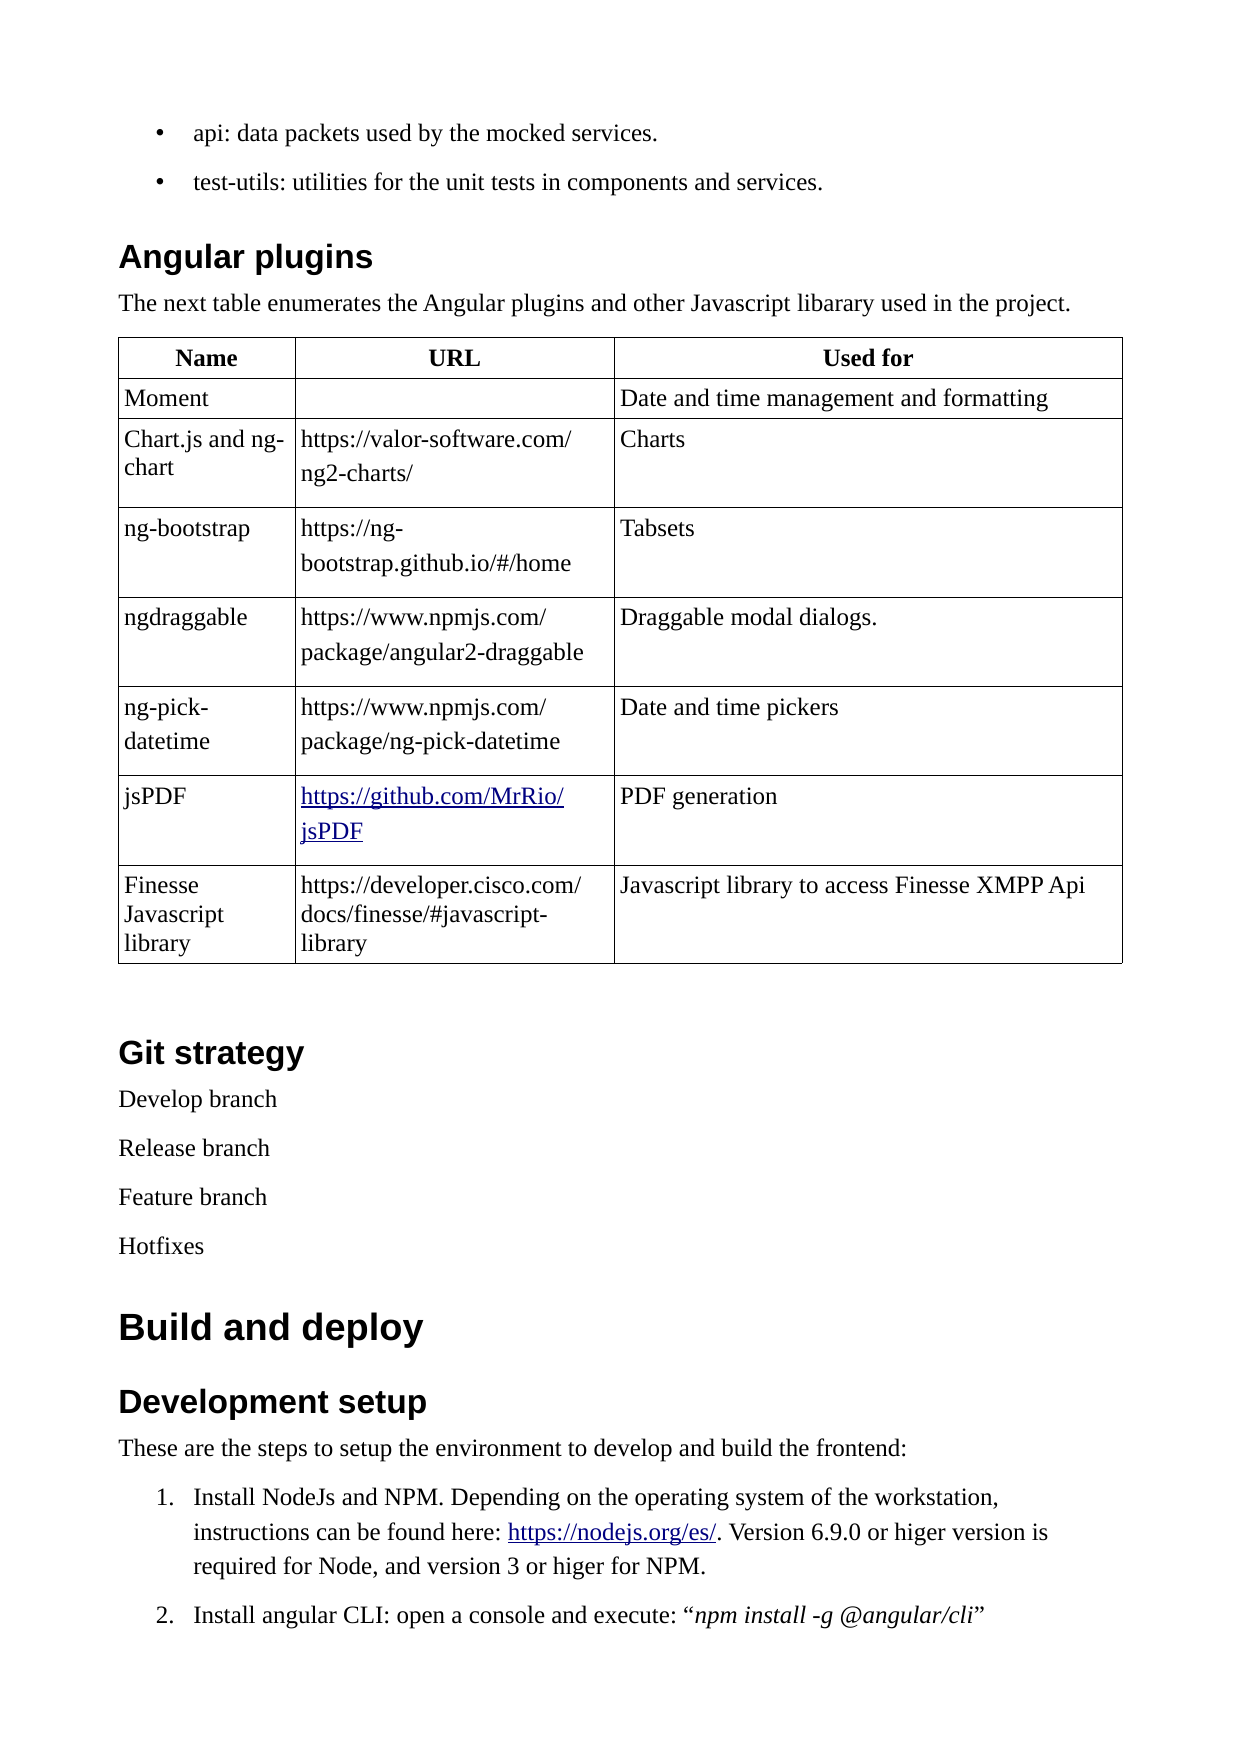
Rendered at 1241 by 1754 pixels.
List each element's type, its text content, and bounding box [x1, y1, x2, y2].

table_cell https://developer.cisco.com/docs/finesse/#javascript-library [296, 866, 614, 963]
list Install NodeJs and NPM. Depending on the operating system of the workstation, instructions can be found here: https://nodejs.org/es/. Version 6.9.0 or higer version is required for Node, and version 3 or higer for NPM. [156, 1482, 1122, 1580]
table_cell https://valor-software.com/ng2-charts/ [296, 419, 614, 507]
text Develop branch [118, 1084, 1122, 1112]
text Release branch [118, 1133, 1122, 1162]
table_cell Date and time management and formatting [615, 379, 1122, 418]
text The next table enumerates the Angular plugins and other Javascript libarary used in the project. [118, 288, 1122, 317]
table_cell https://www.npmjs.com/package/ng-pick-datetime [296, 687, 614, 775]
subtitle Build and deploy [118, 1305, 1122, 1349]
table_header URL [296, 338, 614, 378]
list api: data packets used by the mocked services. [156, 118, 1122, 147]
table_cell ng-bootstrap [119, 508, 295, 597]
table_cell Tabsets [615, 508, 1122, 597]
text Hotfixes [118, 1231, 1122, 1260]
table_cell https://www.npmjs.com/package/angular2-draggable [296, 598, 614, 686]
text Feature branch [118, 1182, 1122, 1211]
table_cell Draggable modal dialogs. [615, 598, 1122, 686]
table_cell Javascript library to access Finesse XMPP Api [615, 866, 1122, 963]
list Install angular CLI: open a console and execute: “npm install -g @angular/cli” [156, 1600, 1122, 1629]
table_cell Moment [119, 379, 295, 418]
table_cell https://ng-bootstrap.github.io/#/home [296, 508, 614, 597]
table_cell Date and time pickers [615, 687, 1122, 775]
table_cell Charts [615, 419, 1122, 507]
table_cell PDF generation [615, 776, 1122, 865]
table_cell ng-pick-datetime [119, 687, 295, 775]
subtitle Development setup [118, 1382, 1122, 1421]
list test-utils: utilities for the unit tests in components and services. [156, 167, 1122, 196]
text These are the steps to setup the environment to develop and build the frontend: [118, 1433, 1122, 1462]
table_header Used for [615, 338, 1122, 378]
subtitle Git strategy [118, 1033, 1122, 1071]
table_cell jsPDF [119, 776, 295, 865]
table_cell [296, 379, 614, 418]
subtitle Angular plugins [118, 237, 1122, 276]
table_cell Chart.js and ng-chart [119, 419, 295, 507]
table_cell Finesse Javascript library [119, 866, 295, 963]
table_header Name [119, 338, 295, 378]
table_cell ngdraggable [119, 598, 295, 686]
table_cell https://github.com/MrRio/jsPDF [296, 776, 614, 865]
